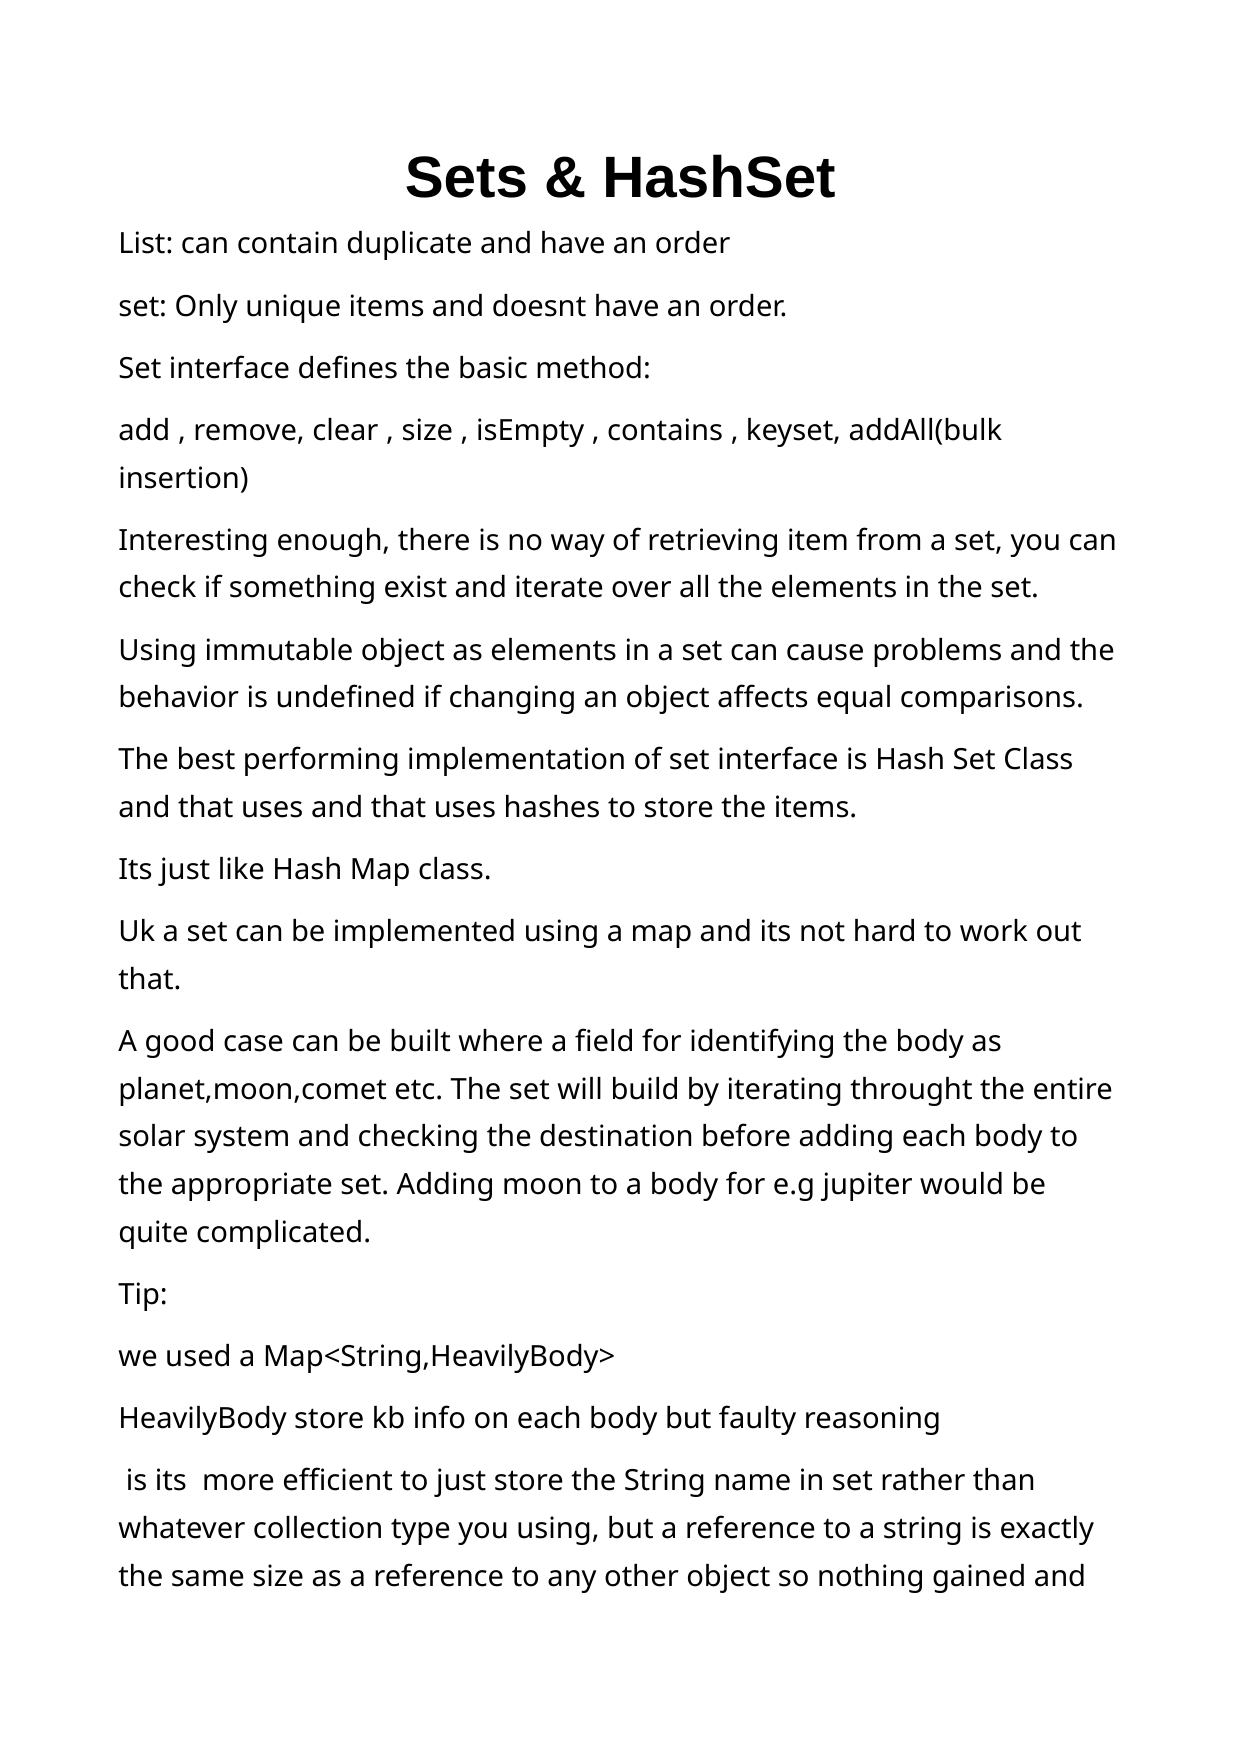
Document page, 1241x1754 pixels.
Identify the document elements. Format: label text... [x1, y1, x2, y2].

title Sets & HashSet [118, 143, 1122, 210]
text Using immutable object as elements in a set can cause problems and the behavior is undefined if changing an object affects equal comparisons. [118, 629, 1122, 716]
text Its just like Hash Map class. [118, 848, 1122, 888]
text set: Only unique items and doesnt have an order. [118, 285, 1122, 324]
text add , remove, clear , size , isEmpty , contains , keyset, addAll(bulk insertion) [118, 409, 1122, 497]
text Uk a set can be implemented using a map and its not hard to work out that. [118, 911, 1122, 998]
text HeavilyBody store kb info on each body but faulty reasoning [118, 1397, 1122, 1437]
text The best performing implementation of set interface is Hash Set Class and that uses and that uses hashes to store the items. [118, 739, 1122, 826]
text Tip: [118, 1273, 1122, 1313]
text Set interface defines the basic method: [118, 347, 1122, 387]
text Interesting enough, there is no way of retrieving item from a set, you can check if something exist and iterate over all the elements in the set. [118, 519, 1122, 606]
text A good case can be built where a field for identifying the body as planet,moon,comet etc. The set will build by iterating throught the entire solar system and checking the destination before adding each body to the appropriate set. Adding moon to a body for e.g jupiter would be quite complicated. [118, 1020, 1122, 1251]
text we used a Map<String,HeavilyBody> [118, 1335, 1122, 1375]
text is its more efficient to just store the String name in set rather than whatever collection type you using, but a reference to a string is exactly the same size as a reference to any other object so nothing gained and [118, 1459, 1122, 1594]
text List: can contain duplicate and have an order [118, 223, 1122, 262]
